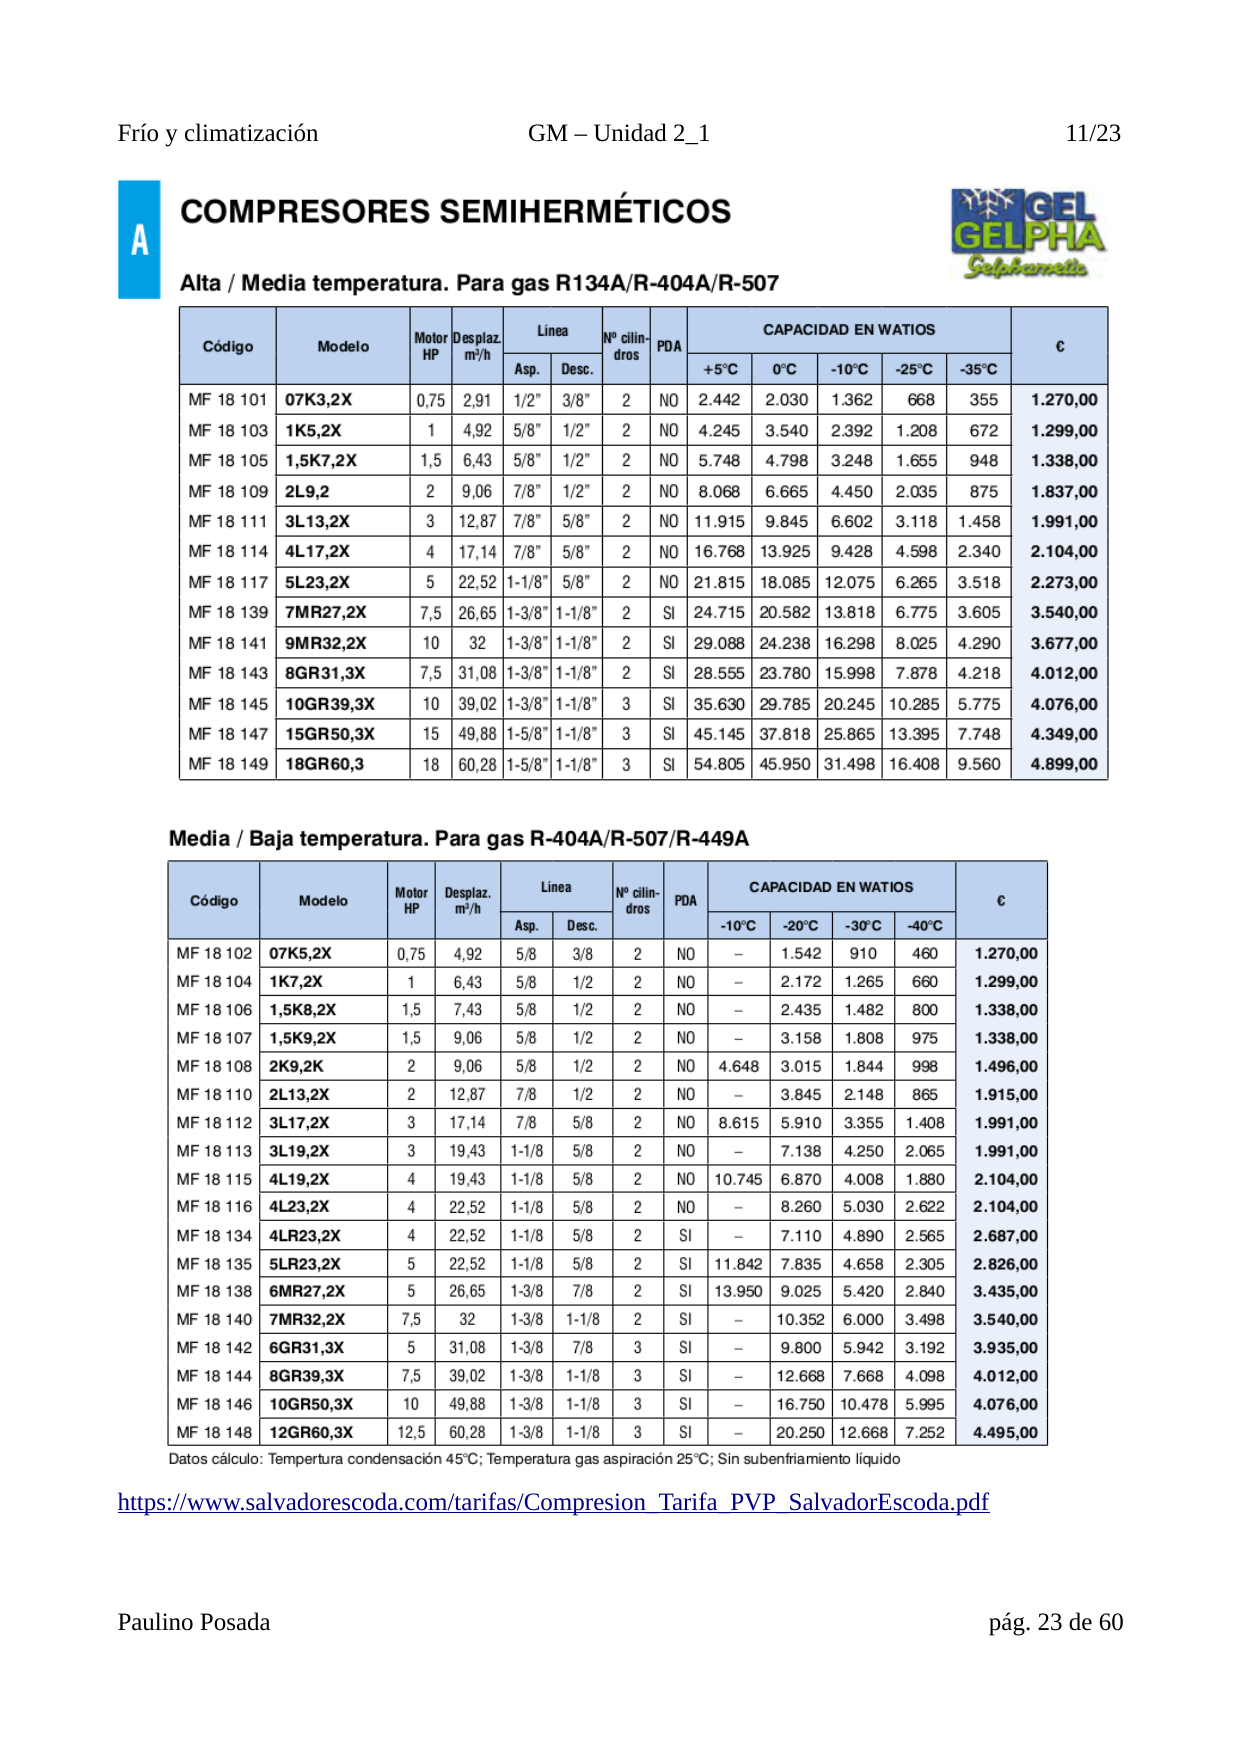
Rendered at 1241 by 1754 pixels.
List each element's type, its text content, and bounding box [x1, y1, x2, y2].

picture [118, 176, 1123, 796]
text https://www.salvadorescoda.com/tarifas/Compresion_Tarifa_PVP_SalvadorEscoda.pdf [117, 1470, 1123, 1515]
picture [132, 224, 148, 254]
picture [163, 822, 1064, 1473]
